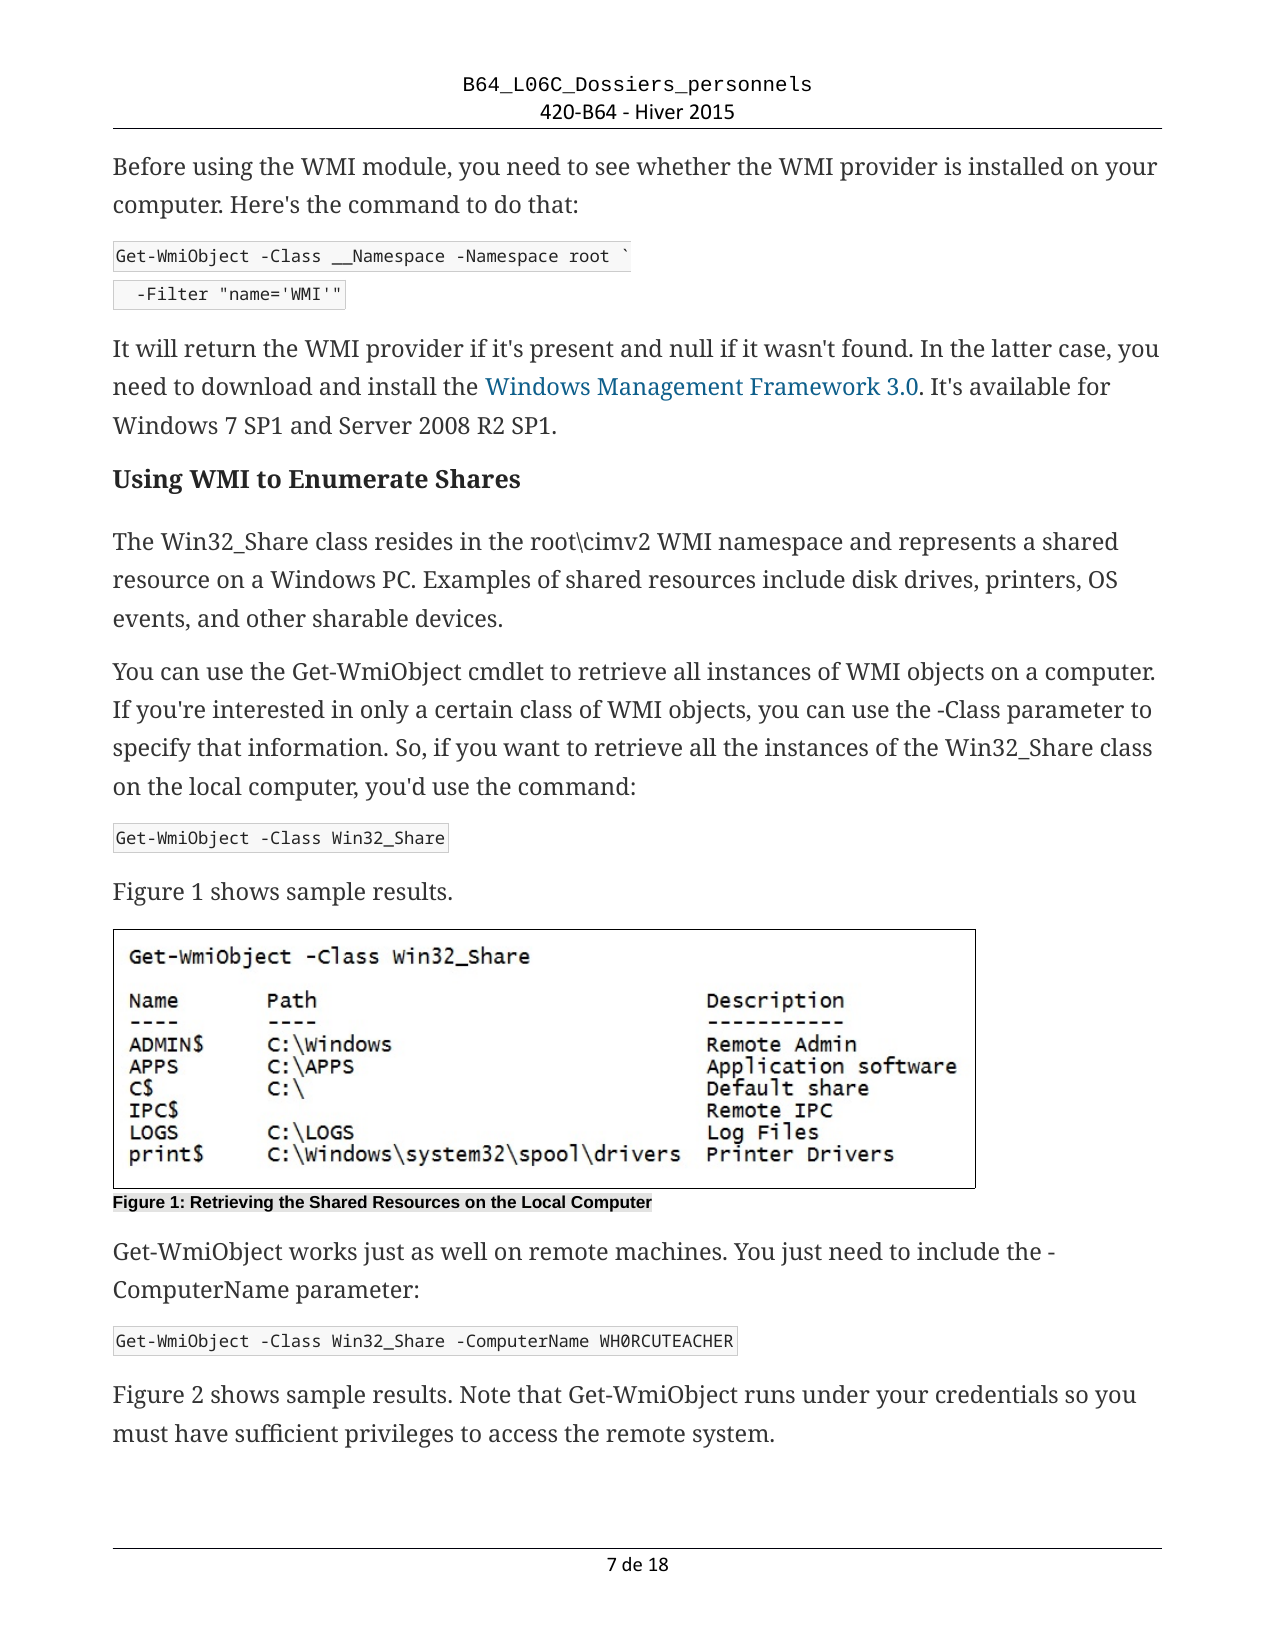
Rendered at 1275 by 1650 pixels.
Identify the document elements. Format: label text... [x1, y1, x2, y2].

text [738, 1326, 1162, 1356]
text [449, 823, 1162, 852]
text Get-WmiObject works just as well on remote machines. You just need to include the -ComputerName parameter: [112, 1235, 1162, 1305]
picture [114, 930, 975, 1188]
text Get-WmiObject -Class Win32_Share [114, 824, 448, 852]
text Figure 1 shows sample results. [112, 876, 1162, 908]
text Figure 2 shows sample results. Note that Get-WmiObject runs under your credentials so you must have sufficient privileges to access the remote system. [112, 1379, 1162, 1449]
text The Win32_Share class resides in the root\cimv2 WMI namespace and represents a shared resource on a Windows PC. Examples of shared resources include disk drives, printers, OS events, and other sharable devices. [112, 525, 1162, 634]
subtitle Using WMI to Enumerate Shares [112, 462, 1162, 496]
text It will return the WMI provider if it's present and null if it wasn't found. In the latter case, you need to download and install the Windows Management Framework 3.0. It's available for Windows 7 SP1 and Server 2008 R2 SP1. [112, 332, 1162, 441]
text Before using the WMI module, you need to see whether the WMI provider is installed on your computer. Here's the command to do that: [112, 150, 1162, 220]
text Get-WmiObject -Class __Namespace -Namespace root ` -Filter "name='WMI'" [112, 241, 1162, 309]
text Figure 1: Retrieving the Shared Resources on the Local Computer [112, 1193, 1162, 1212]
text Get-WmiObject -Class Win32_Share -ComputerName WH0RCUTEACHER [114, 1327, 737, 1355]
text You can use the Get-WmiObject cmdlet to retrieve all instances of WMI objects on a computer. If you're interested in only a certain class of WMI objects, you can use the -Class parameter to specify that information. So, if you want to retrieve all the instances of the Win32_Share class on the local computer, you'd use the command: [112, 655, 1162, 802]
